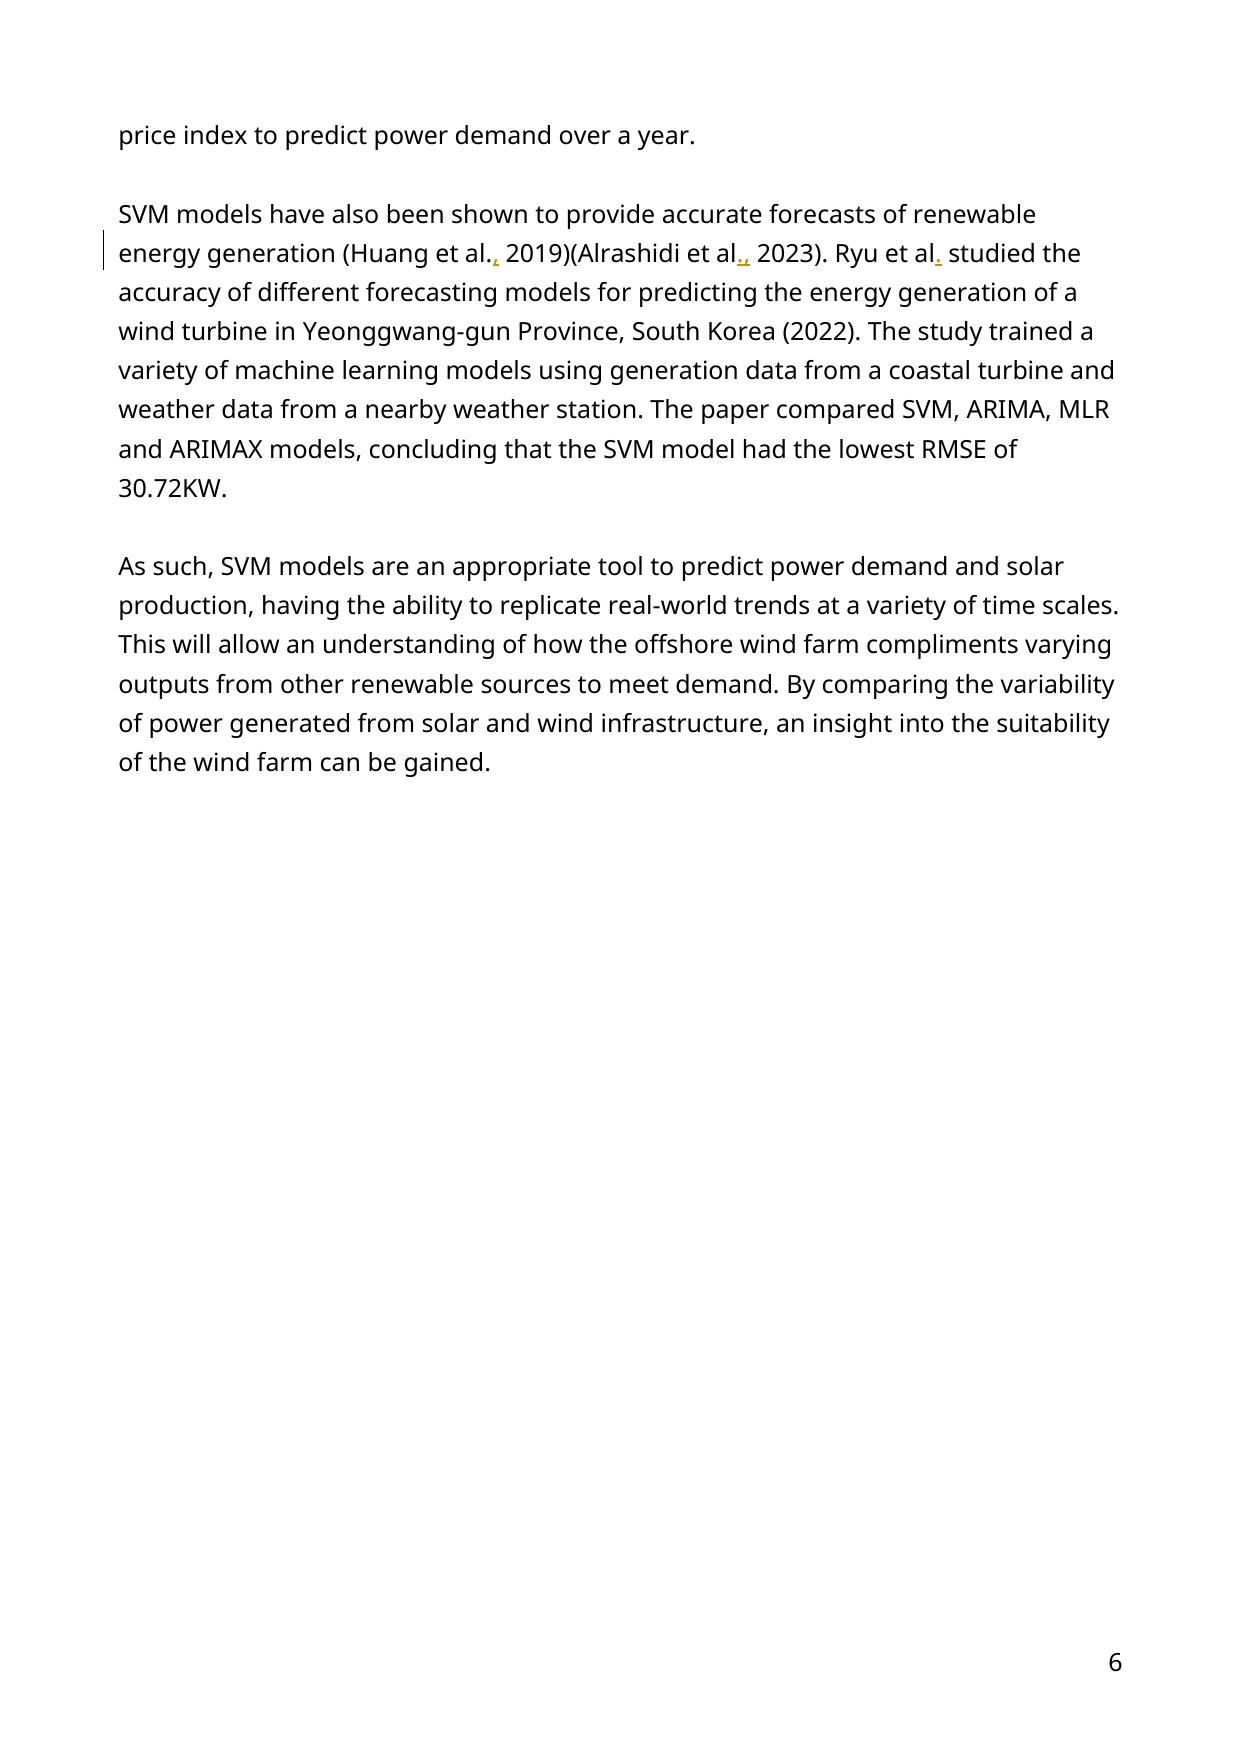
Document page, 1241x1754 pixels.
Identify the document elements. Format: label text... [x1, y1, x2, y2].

text price index to predict power demand over a year. [118, 118, 1122, 152]
text SVM models have also been shown to provide accurate forecasts of renewable energy generation (Huang et al., 2019)(Alrashidi et al., 2023). Ryu et al. studied the accuracy of different forecasting models for predicting the energy generation of a wind turbine in Yeonggwang-gun Province, South Korea (2022). The study trained a variety of machine learning models using generation data from a coastal turbine and weather data from a nearby weather station. The paper compared SVM, ARIMA, MLR and ARIMAX models, concluding that the SVM model had the lowest RMSE of 30.72KW. [118, 196, 1122, 504]
text As such, SVM models are an appropriate tool to predict power demand and solar production, having the ability to replicate real-world trends at a variety of time scales. This will allow an understanding of how the offshore wind farm compliments varying outputs from other renewable sources to meet demand. By comparing the variability of power generated from solar and wind infrastructure, an insight into the suitability of the wind farm can be gained. [118, 549, 1122, 779]
